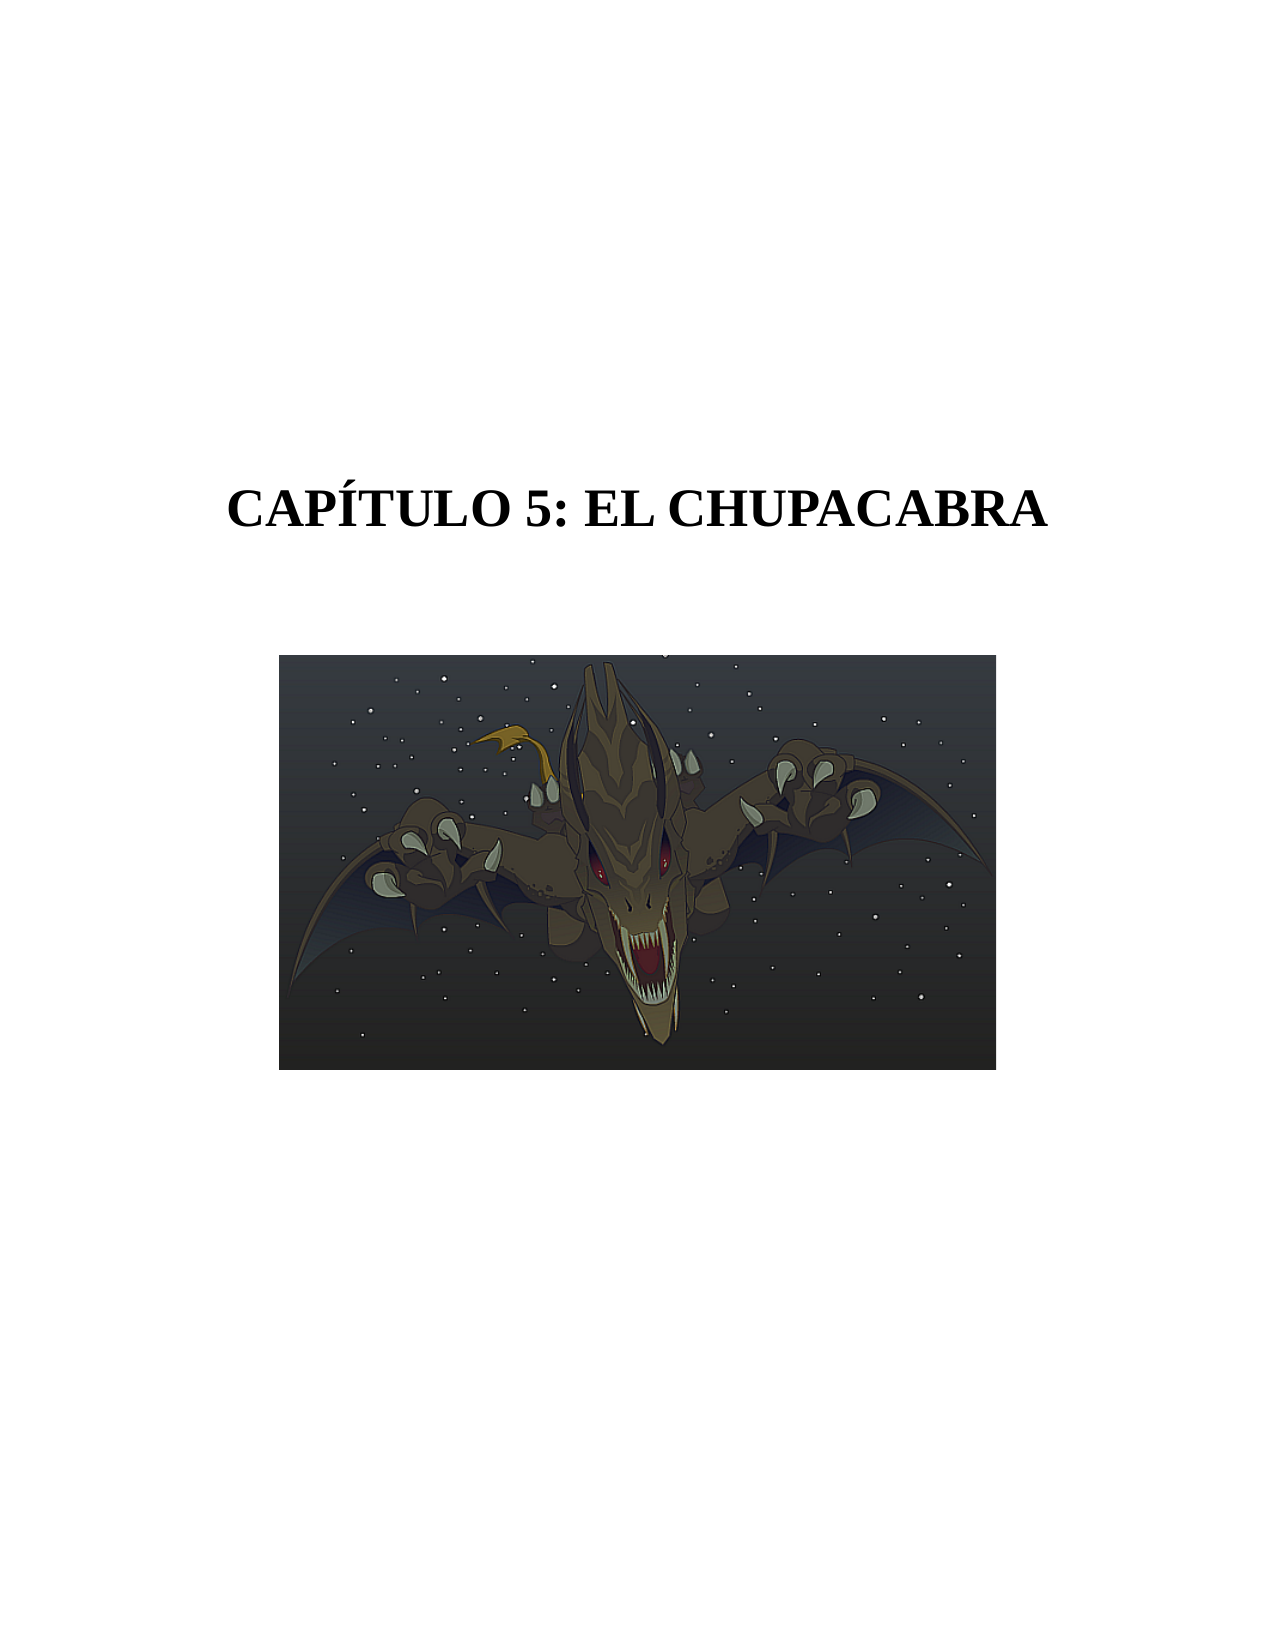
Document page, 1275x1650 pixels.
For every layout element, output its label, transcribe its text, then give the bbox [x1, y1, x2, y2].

picture [279, 655, 997, 1070]
subtitle EL CHUPACABRA [121, 475, 1154, 538]
